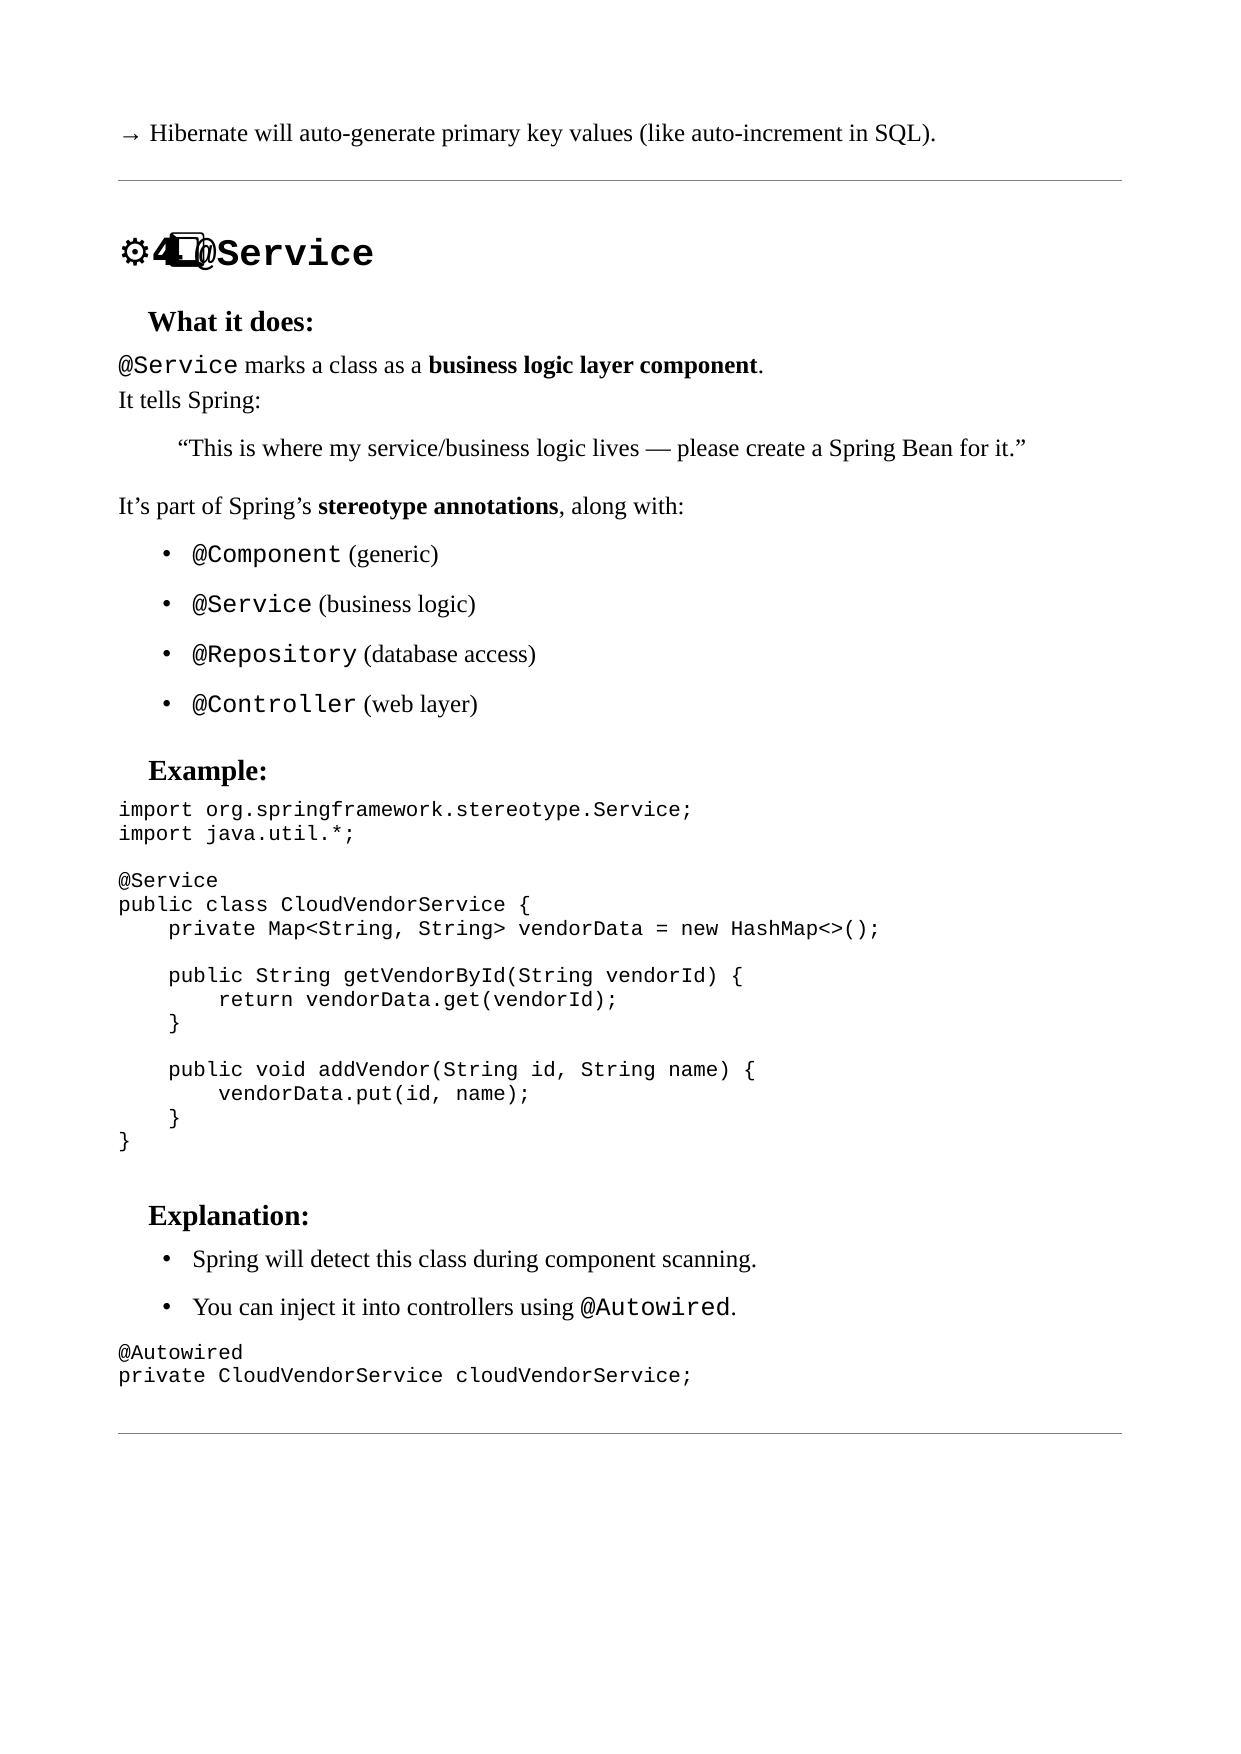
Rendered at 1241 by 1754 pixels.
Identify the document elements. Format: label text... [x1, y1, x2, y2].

list Spring will detect this class during component scanning. [162, 1244, 1122, 1273]
text } [118, 1107, 1122, 1130]
text public String getVendorById(String vendorId) { [118, 965, 1122, 988]
text import org.springframework.stereotype.Service; [118, 799, 1122, 823]
text vendorData.put(id, name); [118, 1083, 1122, 1107]
list @Repository (database access) [162, 639, 1122, 669]
text public void addVendor(String id, String name) { [118, 1059, 1122, 1083]
text return vendorData.get(vendorId); [118, 988, 1122, 1012]
text private CloudVendorService cloudVendorService; [118, 1365, 1122, 1389]
text → Hibernate will auto-generate primary key values (like auto-increment in SQL). [118, 118, 1122, 147]
subtitle ⚙️ 4️⃣ @Service [118, 231, 1122, 277]
subtitle 🧠 What it does: [118, 304, 1122, 338]
text public class CloudVendorService { [118, 894, 1122, 918]
text It’s part of Spring’s stereotype annotations, along with: [118, 491, 1122, 520]
text @Service marks a class as a business logic layer component. It tells Spring: [118, 350, 1122, 414]
list @Service (business logic) [162, 589, 1122, 619]
subtitle 🧩 Example: [118, 753, 1122, 787]
text @Autowired [118, 1342, 1122, 1365]
text } [118, 1012, 1122, 1036]
text @Service [118, 870, 1122, 894]
text import java.util.*; [118, 823, 1122, 847]
text private Map<String, String> vendorData = new HashMap<>(); [118, 918, 1122, 941]
list @Controller (web layer) [162, 689, 1122, 719]
text “This is where my service/business logic lives — please create a Spring Bean for it.” [177, 433, 1063, 462]
subtitle 💬 Explanation: [118, 1198, 1122, 1232]
list @Component (generic) [162, 539, 1122, 569]
text } [118, 1130, 1122, 1154]
list You can inject it into controllers using @Autowired. [162, 1292, 1122, 1323]
